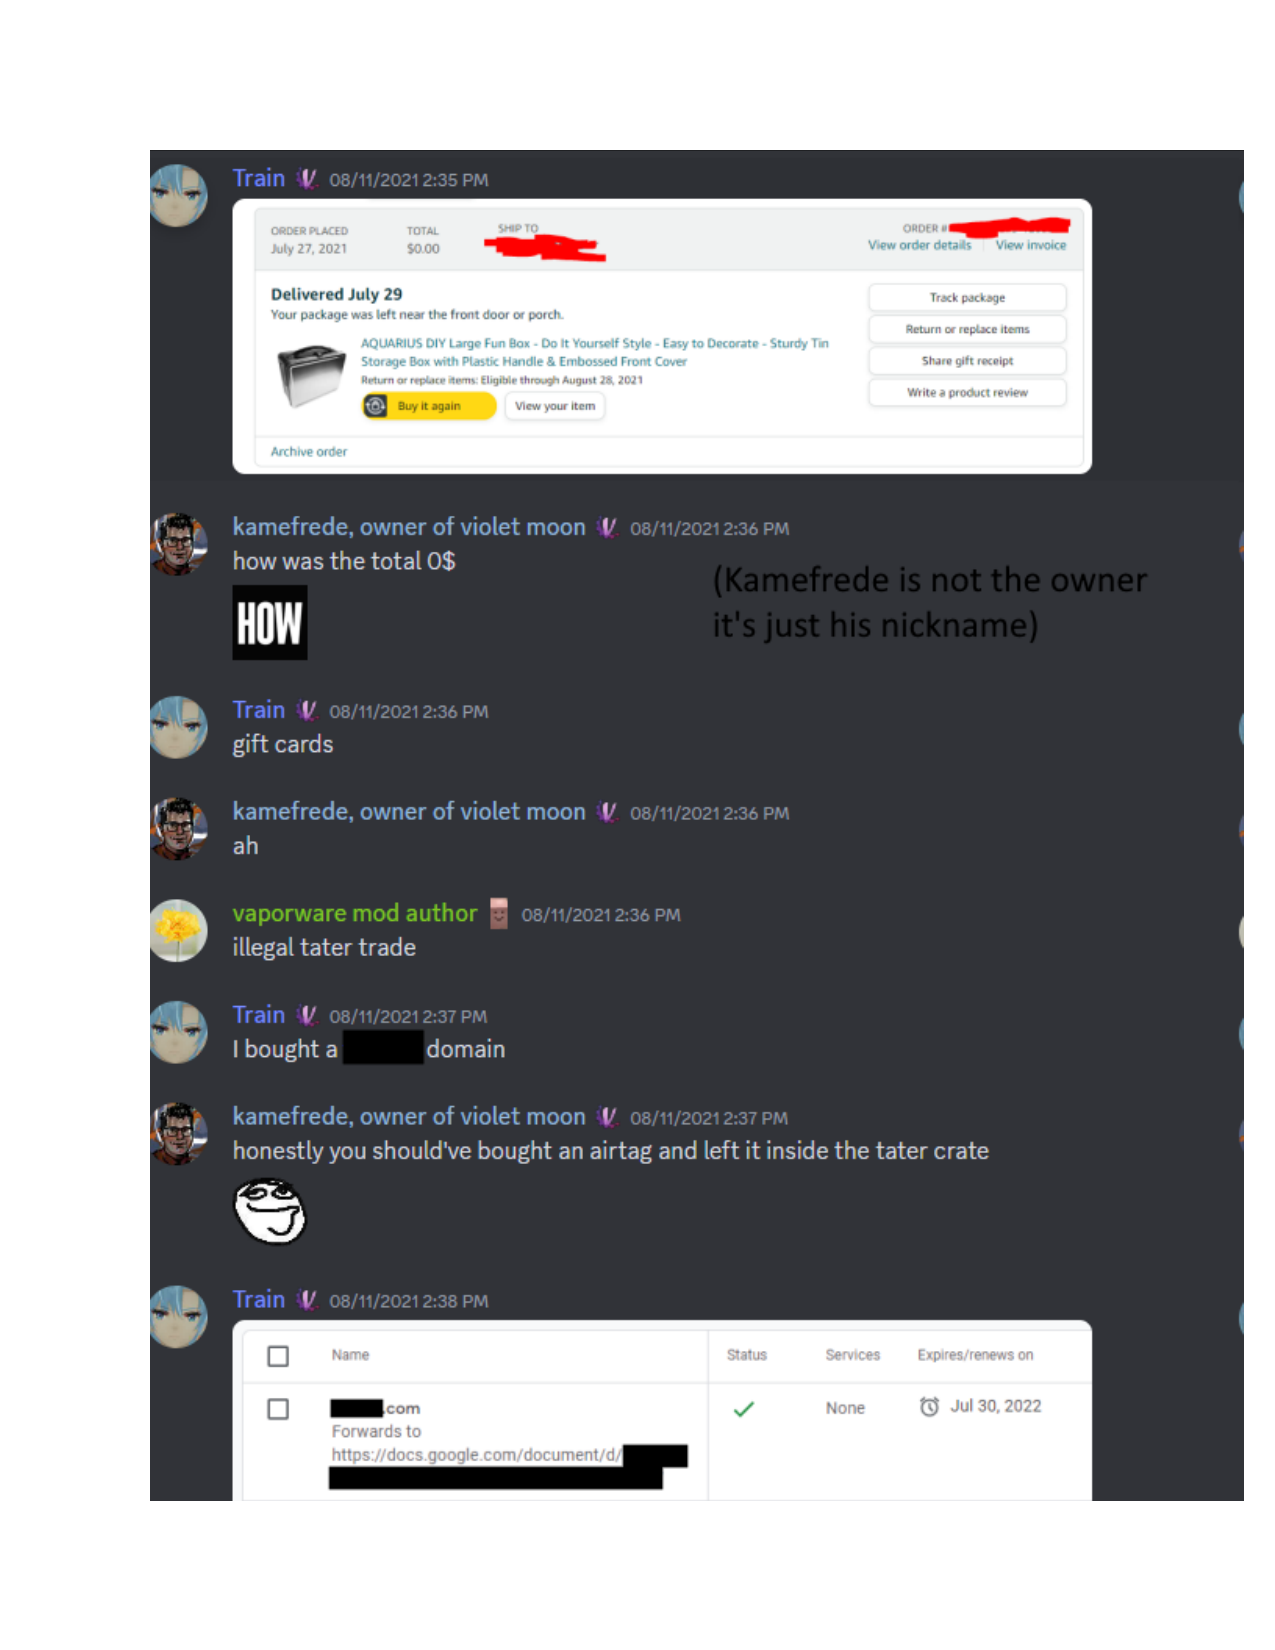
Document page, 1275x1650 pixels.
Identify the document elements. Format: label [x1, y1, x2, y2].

picture [150, 150, 1244, 1501]
